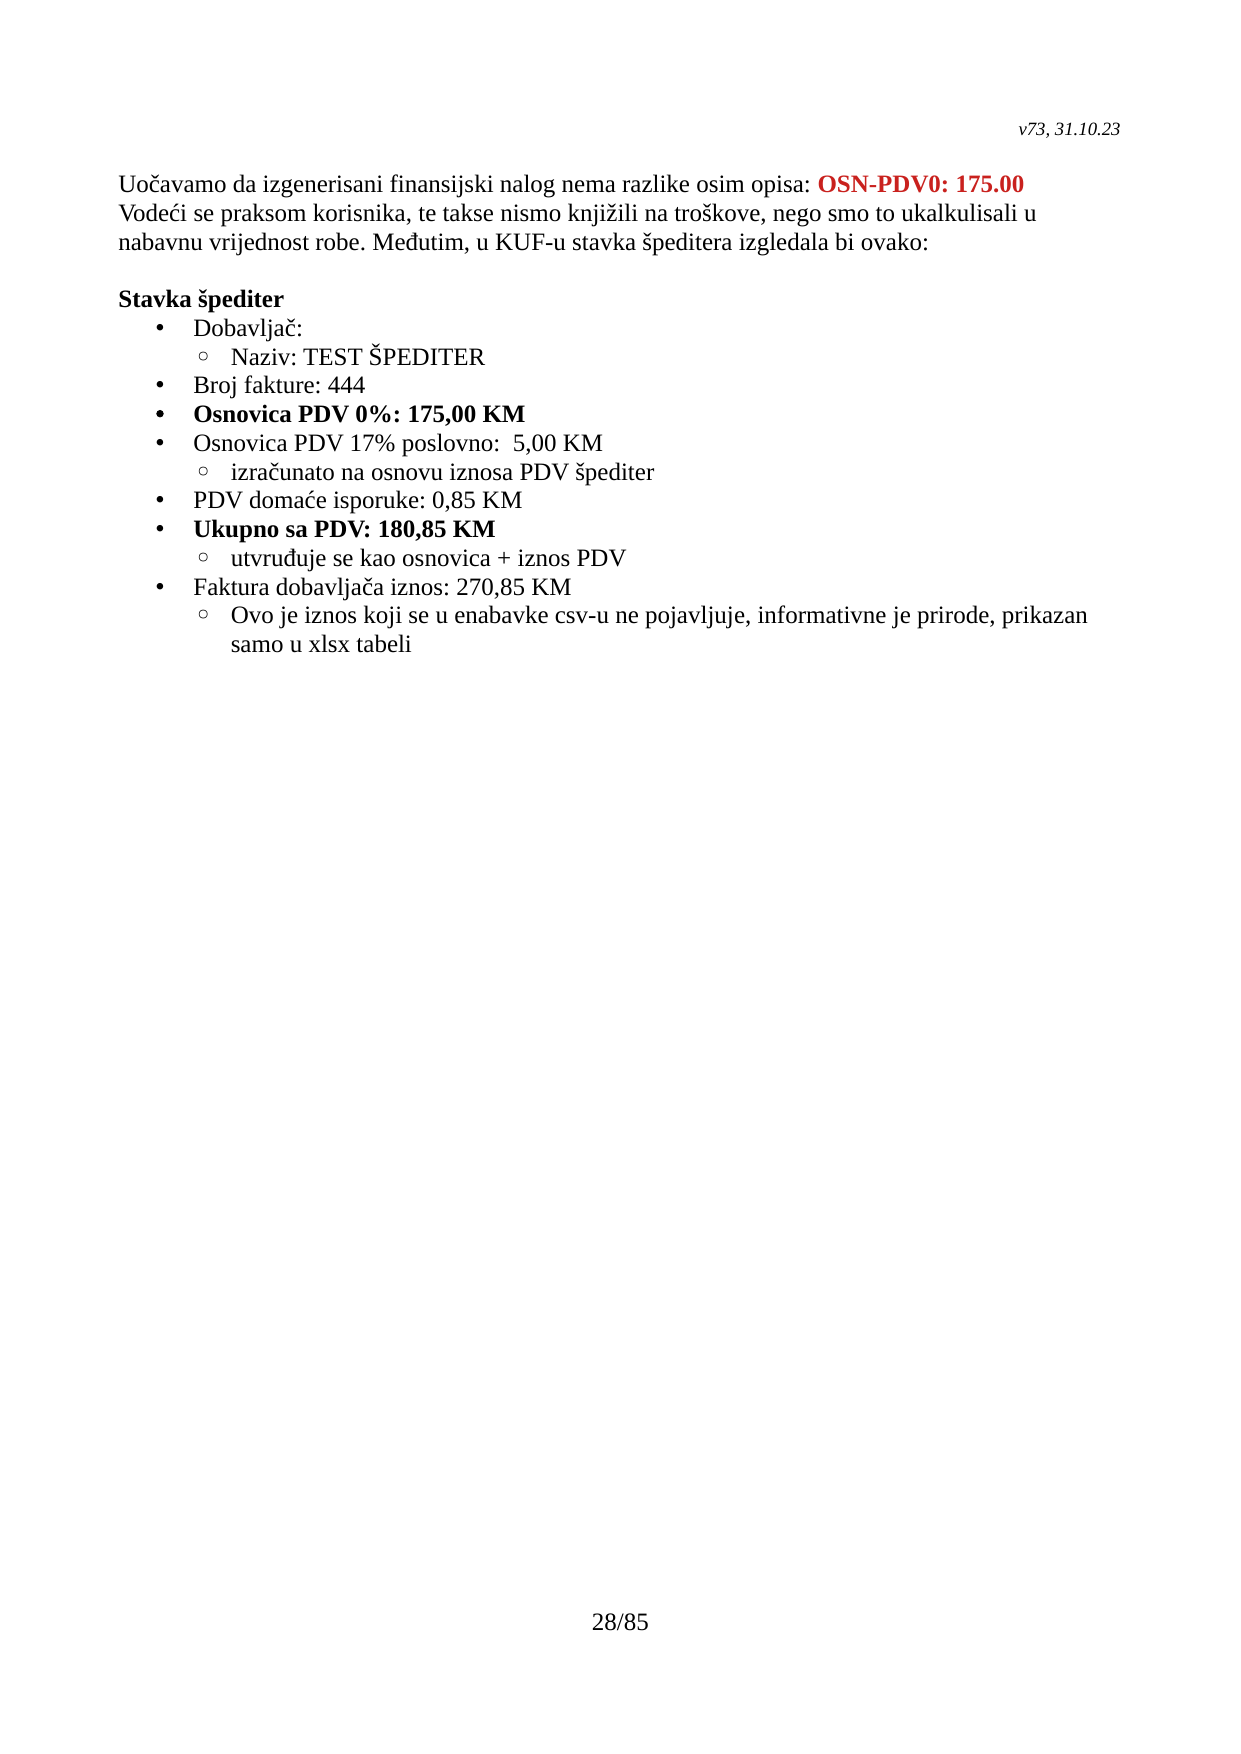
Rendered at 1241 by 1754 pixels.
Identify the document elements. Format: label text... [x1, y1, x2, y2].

list Ovo je iznos koji se u enabavke csv-u ne pojavljuje, informativne je prirode, prikazan samo u xlsx tabeli [193, 600, 1122, 658]
list Dobavljač: [156, 313, 1122, 342]
list Broj fakture: 444 [156, 370, 1122, 399]
list utvruđuje se kao osnovica + iznos PDV [193, 543, 1122, 572]
list Osnovica PDV 17% poslovno: 5,00 KM [156, 428, 1122, 457]
text Uočavamo da izgenerisani finansijski nalog nema razlike osim opisa: OSN-PDV0: 175.00 [118, 169, 1122, 198]
list Faktura dobavljača iznos: 270,85 KM [156, 572, 1122, 600]
text Vodeći se praksom korisnika, te takse nismo knjižili na troškove, nego smo to ukalkulisali u nabavnu vrijednost robe. Međutim, u KUF-u stavka špeditera izgledala bi ovako: [118, 198, 1122, 255]
text Stavka špediter [118, 284, 1122, 313]
list PDV domaće isporuke: 0,85 KM [156, 485, 1122, 514]
list Naziv: TEST ŠPEDITER [193, 342, 1122, 370]
list izračunato na osnovu iznosa PDV špediter [193, 457, 1122, 485]
list Ukupno sa PDV: 180,85 KM [156, 514, 1122, 543]
list Osnovica PDV 0%: 175,00 KM [156, 399, 1122, 428]
